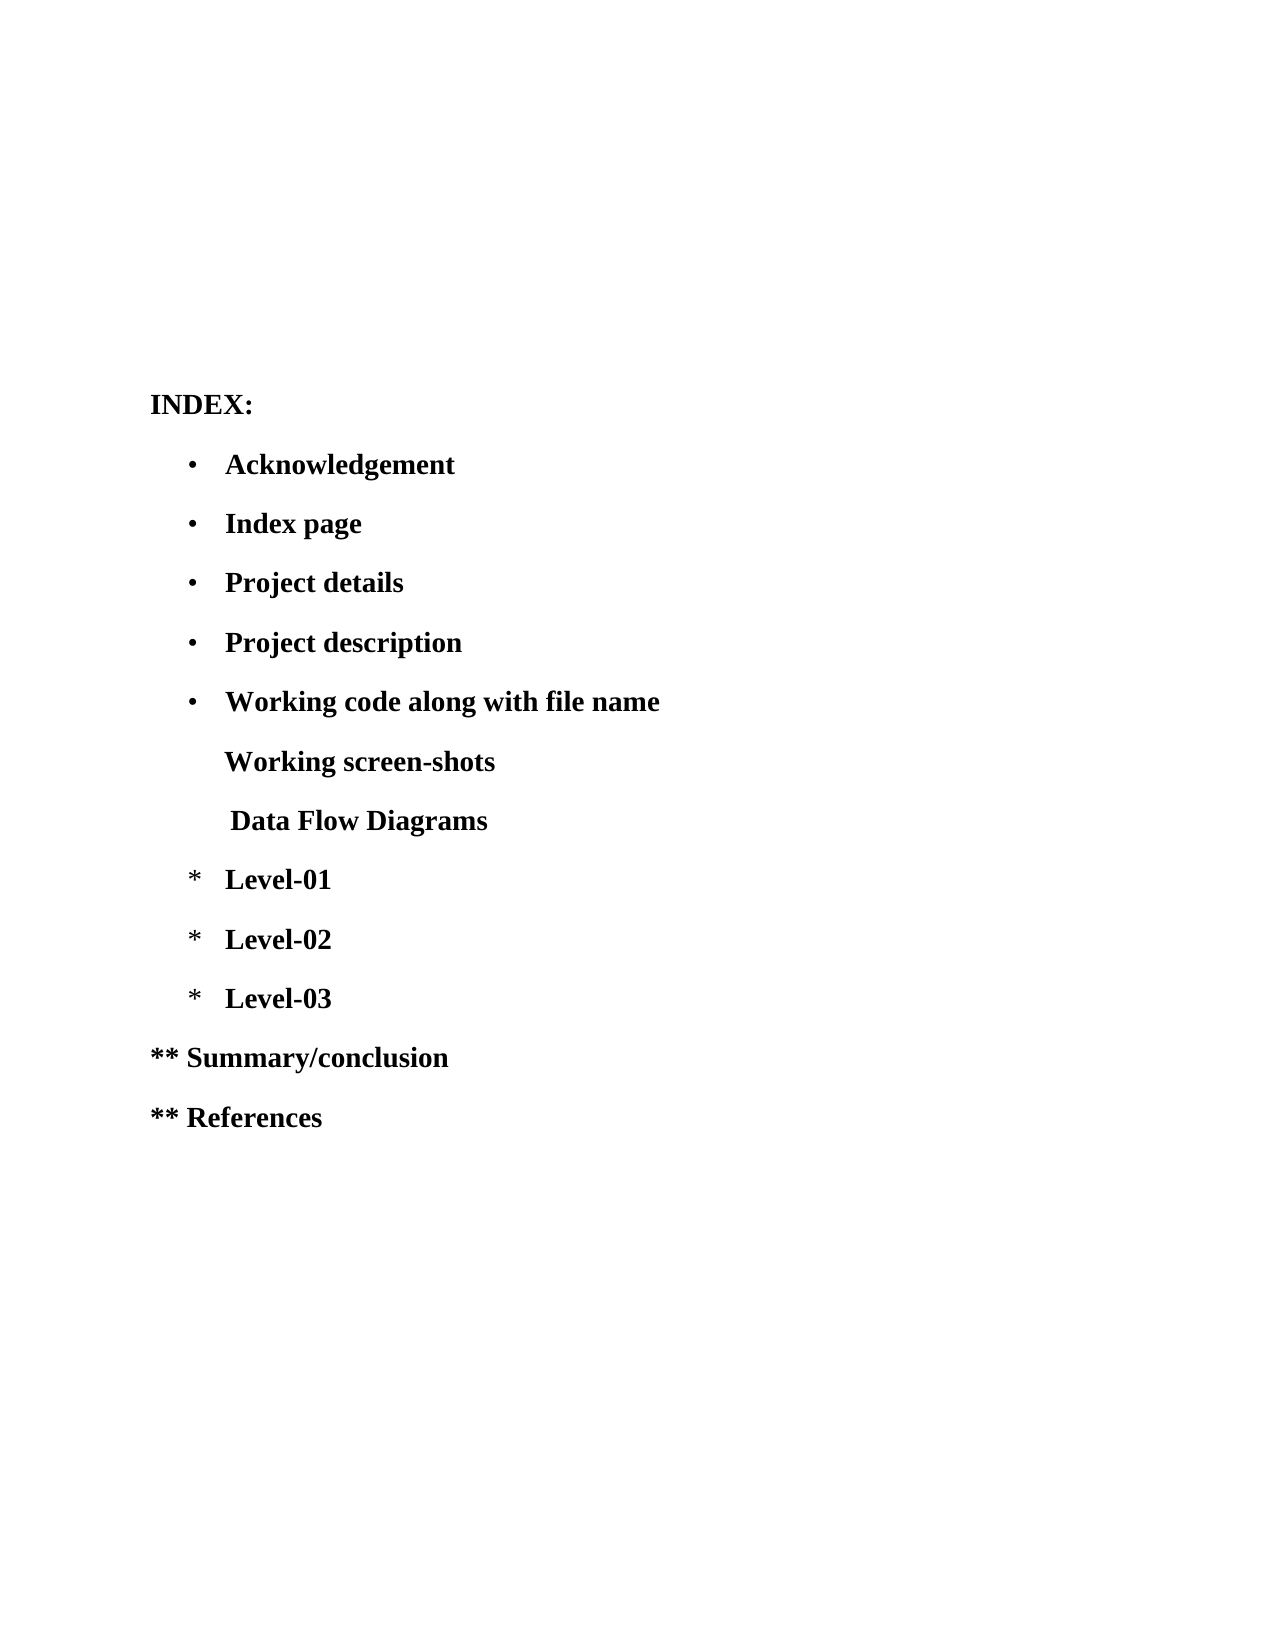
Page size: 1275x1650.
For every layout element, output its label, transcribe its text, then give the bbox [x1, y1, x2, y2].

list Working code along with file name [187, 684, 1125, 718]
text ** Summary/conclusion [150, 1041, 1125, 1074]
list Acknowledgement [187, 447, 1125, 480]
list Level-02 [187, 922, 1125, 955]
text Working screen-shots [187, 744, 1125, 777]
list Project details [187, 566, 1125, 599]
list Level-03 [187, 981, 1125, 1015]
text Data Flow Diagrams [150, 803, 1125, 837]
list Index page [187, 506, 1125, 540]
list Level-01 [187, 862, 1125, 896]
text ** References [150, 1100, 1125, 1133]
list Project description [187, 625, 1125, 658]
text INDEX: [150, 387, 1125, 421]
